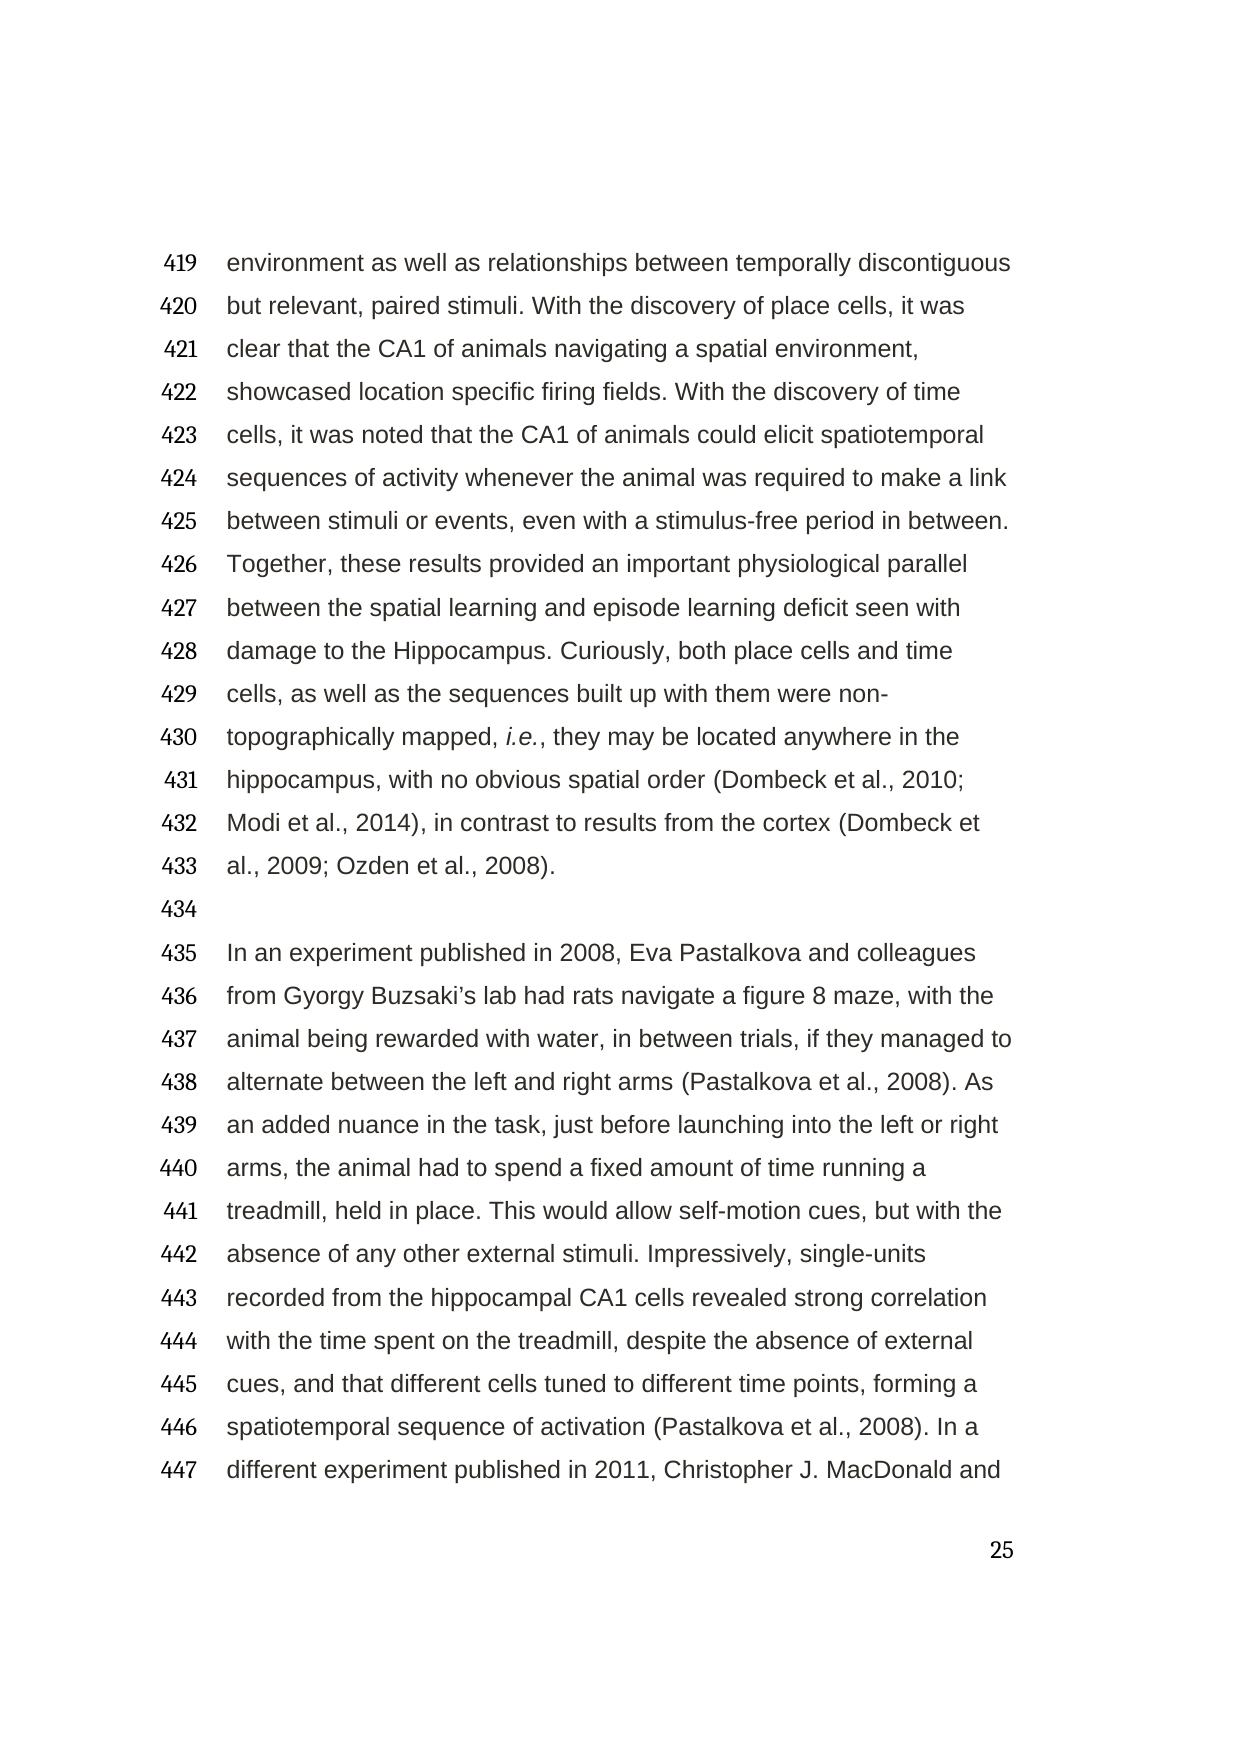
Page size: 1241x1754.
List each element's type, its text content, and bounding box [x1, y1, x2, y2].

text environment as well as relationships between temporally discontiguous but relevant, paired stimuli. With the discovery of place cells, it was clear that the CA1 of animals navigating a spatial environment, showcased location specific firing fields. With the discovery of time cells, it was noted that the CA1 of animals could elicit spatiotemporal sequences of activity whenever the animal was required to make a link between stimuli or events, even with a stimulus-free period in between. Together, these results provided an important physiological parallel between the spatial learning and episode learning deficit seen with damage to the Hippocampus. Curiously, both place cells and time cells, as well as the sequences built up with them were non-topographically mapped, i.e., they may be located anywhere in the hippocampus, with no obvious spatial order (Dombeck et al., 2010; Modi et al., 2014)⁠, in contrast to results from the cortex (Dombeck et al., 2009; Ozden et al., 2008)⁠. [226, 248, 1014, 880]
text In an experiment published in 2008, Eva Pastalkova and colleagues from Gyorgy Buzsaki’s lab had rats navigate a figure 8 maze, with the animal being rewarded with water, in between trials, if they managed to alternate between the left and right arms (Pastalkova et al., 2008)⁠. As an added nuance in the task, just before launching into the left or right arms, the animal had to spend a fixed amount of time running a treadmill, held in place. This would allow self-motion cues, but with the absence of any other external stimuli. Impressively, single-units recorded from the hippocampal CA1 cells revealed strong correlation with the time spent on the treadmill, despite the absence of external cues, and that different cells tuned to different time points, forming a spatiotemporal sequence of activation (Pastalkova et al., 2008)⁠. In a different experiment published in 2011, Christopher J. MacDonald and [226, 938, 1014, 1484]
